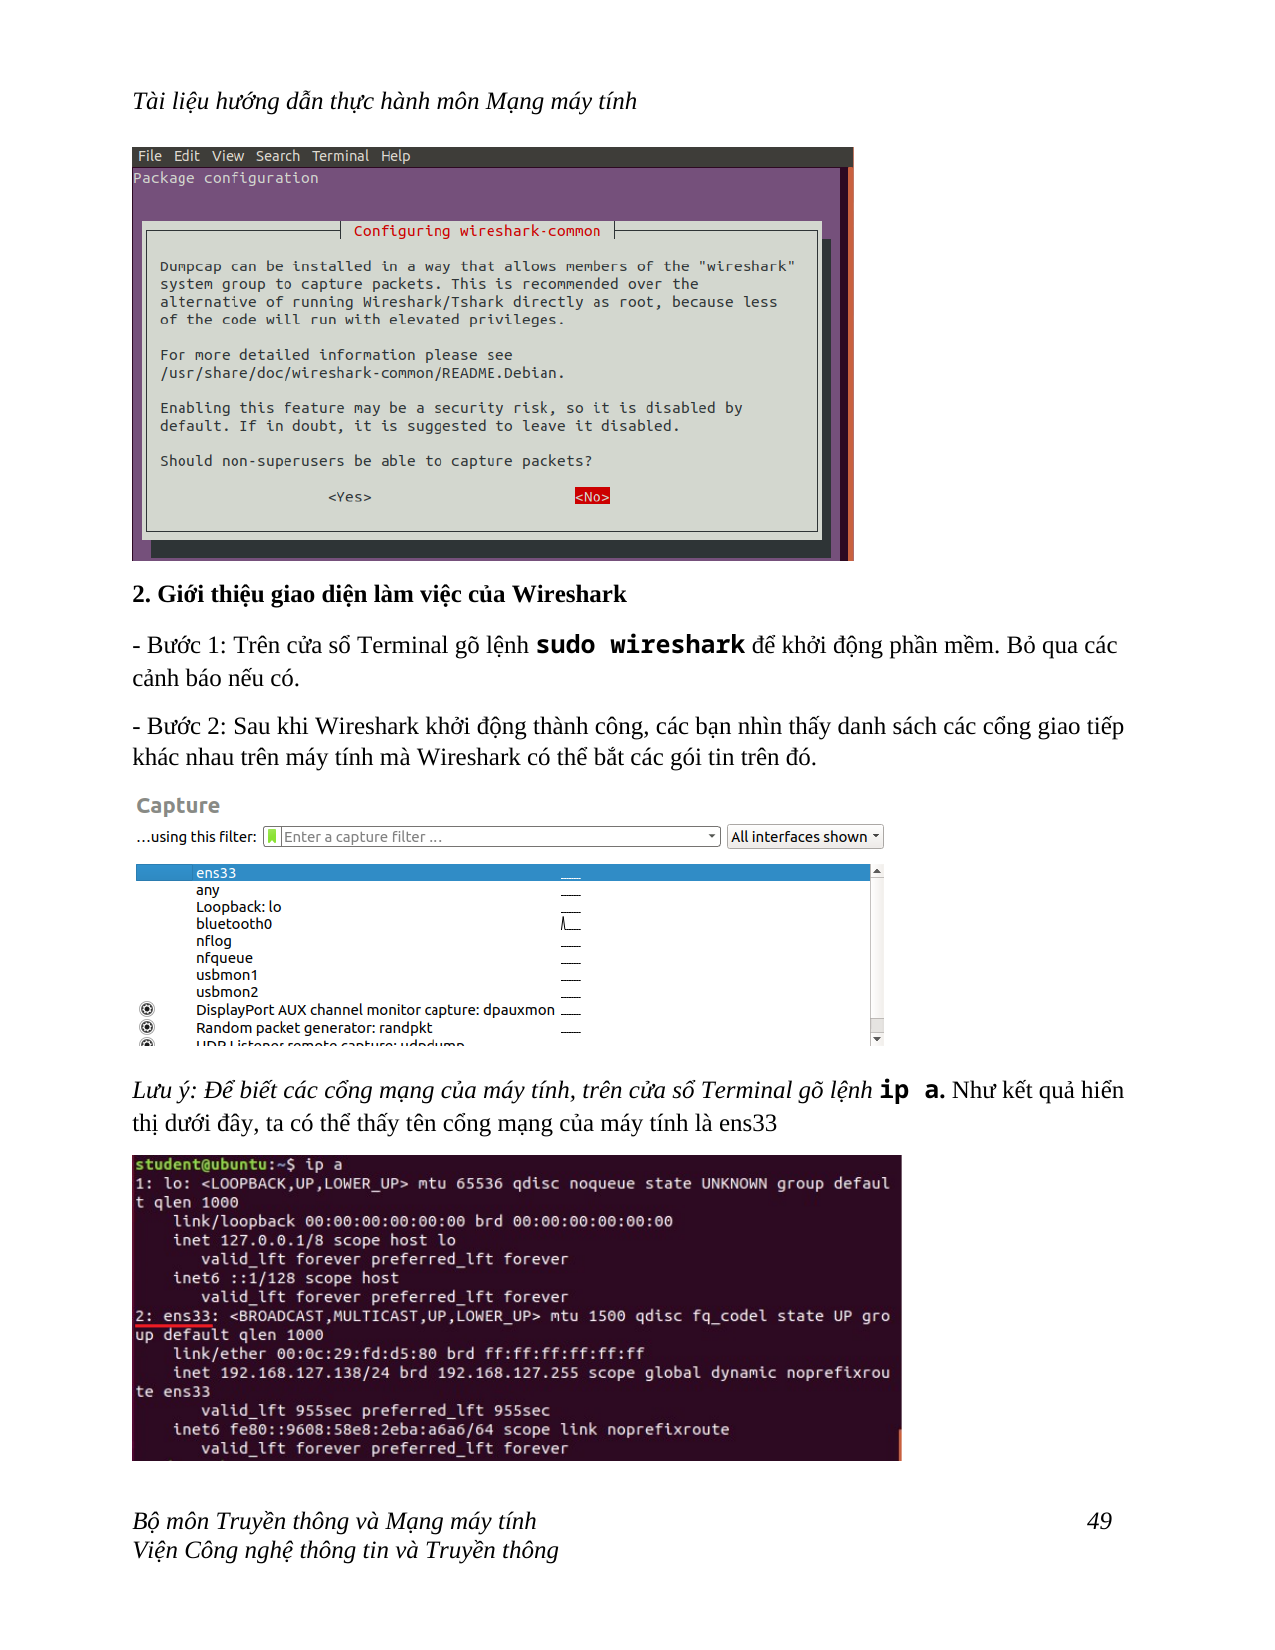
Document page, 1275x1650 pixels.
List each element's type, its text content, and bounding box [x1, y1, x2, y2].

picture [132, 789, 887, 1053]
text - Bước 1: Trên cửa sổ Terminal gõ lệnh sudo wireshark để khởi động phần mềm. Bỏ qua các cảnh báo nếu có. [132, 627, 1125, 692]
text - Bước 2: Sau khi Wireshark khởi động thành công, các bạn nhìn thấy danh sách các cổng giao tiếp khác nhau trên máy tính mà Wireshark có thể bắt các gói tin trên đó. [132, 711, 1125, 771]
text 2. Giới thiệu giao diện làm việc của Wireshark [132, 579, 1125, 608]
picture [132, 147, 854, 561]
picture [132, 1155, 902, 1461]
text Lưu ý: Để biết các cổng mạng của máy tính, trên cửa sổ Terminal gõ lệnh ip a. Như kết quả hiển thị dưới đây, ta có thể thấy tên cổng mạng của máy tính là ens33 [132, 1071, 1125, 1136]
